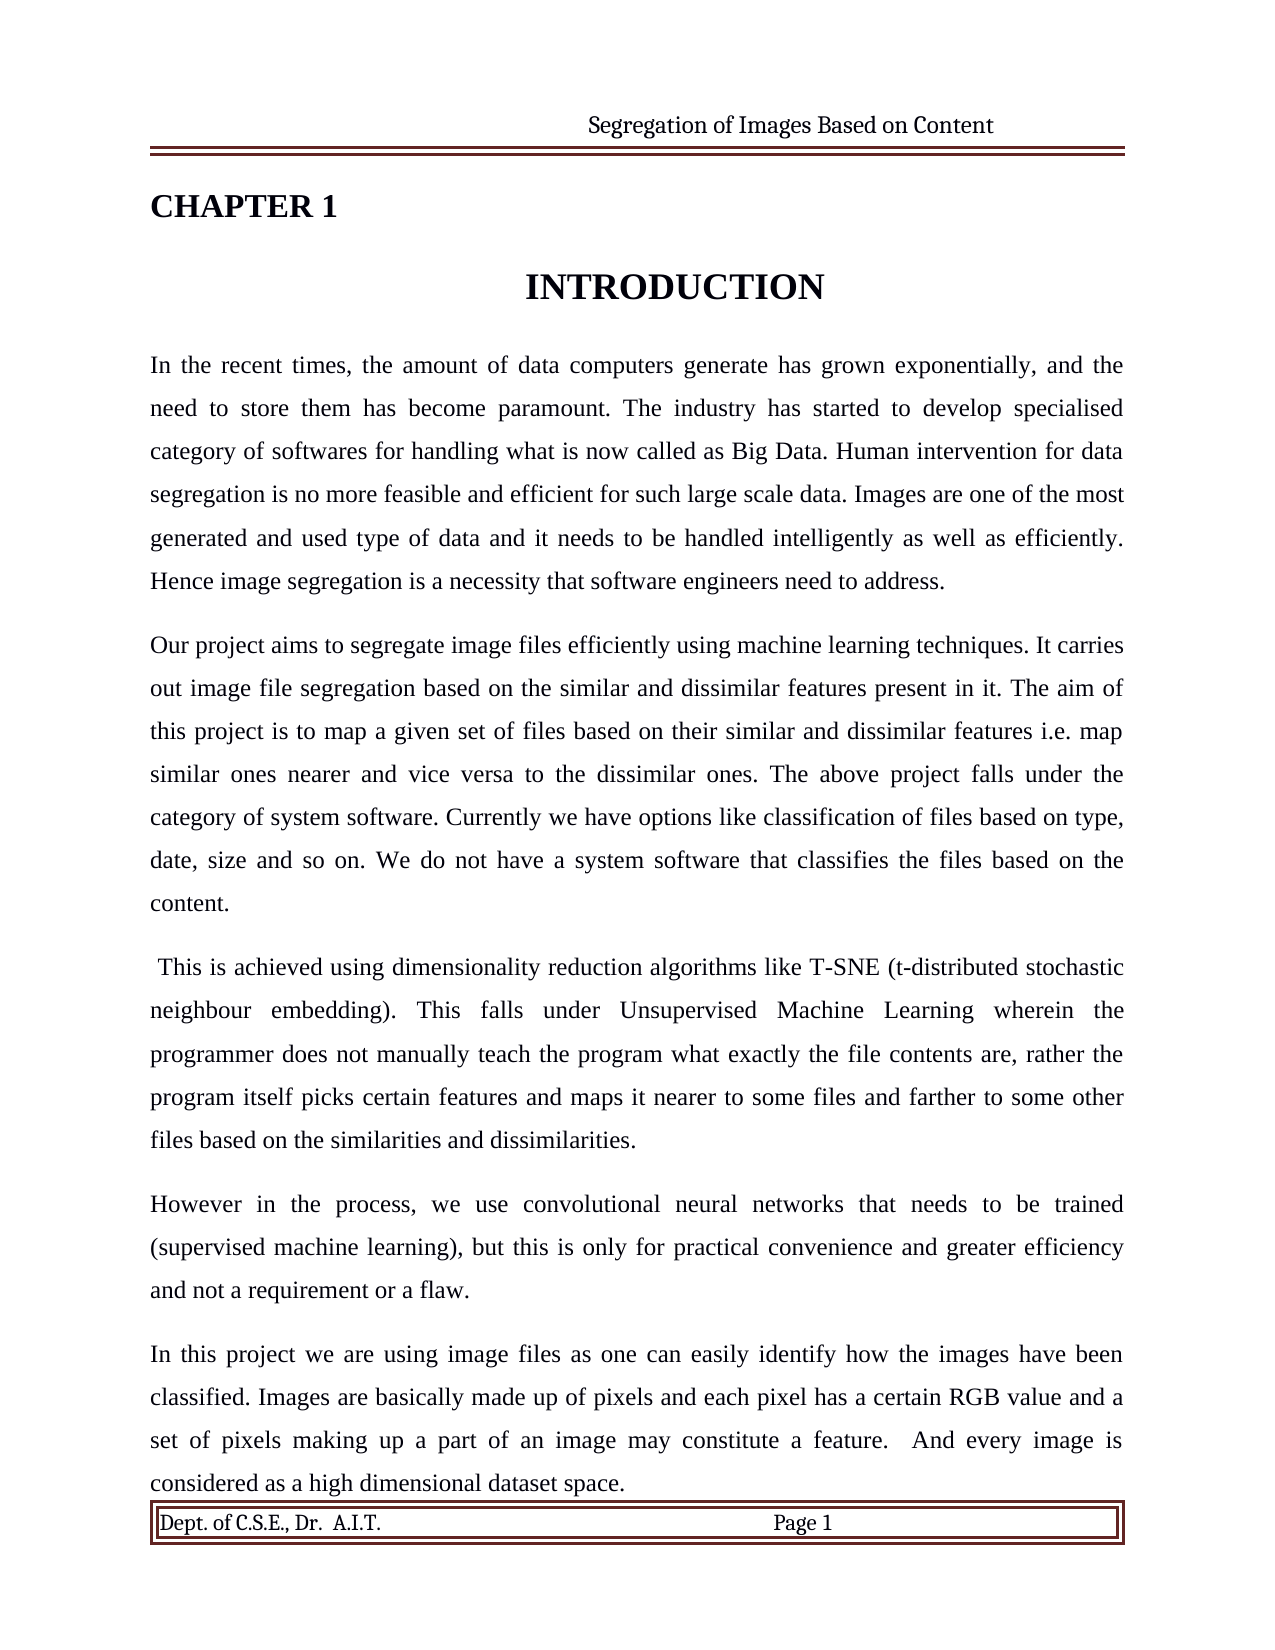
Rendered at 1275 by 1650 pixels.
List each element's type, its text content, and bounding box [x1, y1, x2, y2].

text In this project we are using image files as one can easily identify how the images have been classified. Images are basically made up of pixels and each pixel has a certain RGB value and a set of pixels making up a part of an image may constitute a feature. And every image is considered as a high dimensional dataset space. [150, 1339, 1125, 1497]
text Our project aims to segregate image files efficiently using machine learning techniques. It carries out image file segregation based on the similar and dissimilar features present in it. The aim of this project is to map a given set of files based on their similar and dissimilar features i.e. map similar ones nearer and vice versa to the dissimilar ones. The above project falls under the category of system software. Currently we have options like classification of files based on type, date, size and so on. We do not have a system software that classifies the files based on the content. [150, 630, 1125, 917]
text However in the process, we use convolutional neural networks that needs to be trained (supervised machine learning), but this is only for practical convenience and greater efficiency and not a requirement or a flaw. [150, 1189, 1125, 1304]
text CHAPTER 1 [150, 186, 1125, 225]
text This is achieved using dimensionality reduction algorithms like T-SNE (t-distributed stochastic neighbour embedding). This falls under Unsupervised Machine Learning wherein the programmer does not manually teach the program what exactly the file contents are, rather the program itself picks certain features and maps it nearer to some files and farther to some other files based on the similarities and dissimilarities. [150, 952, 1125, 1154]
text INTRODUCTION [225, 265, 1125, 308]
text In the recent times, the amount of data computers generate has grown exponentially, and the need to store them has become paramount. The industry has started to develop specialised category of softwares for handling what is now called as Big Data. Human intervention for data segregation is no more feasible and efficient for such large scale data. Images are one of the most generated and used type of data and it needs to be handled intelligently as well as efficiently. Hence image segregation is a necessity that software engineers need to address. [150, 350, 1125, 594]
